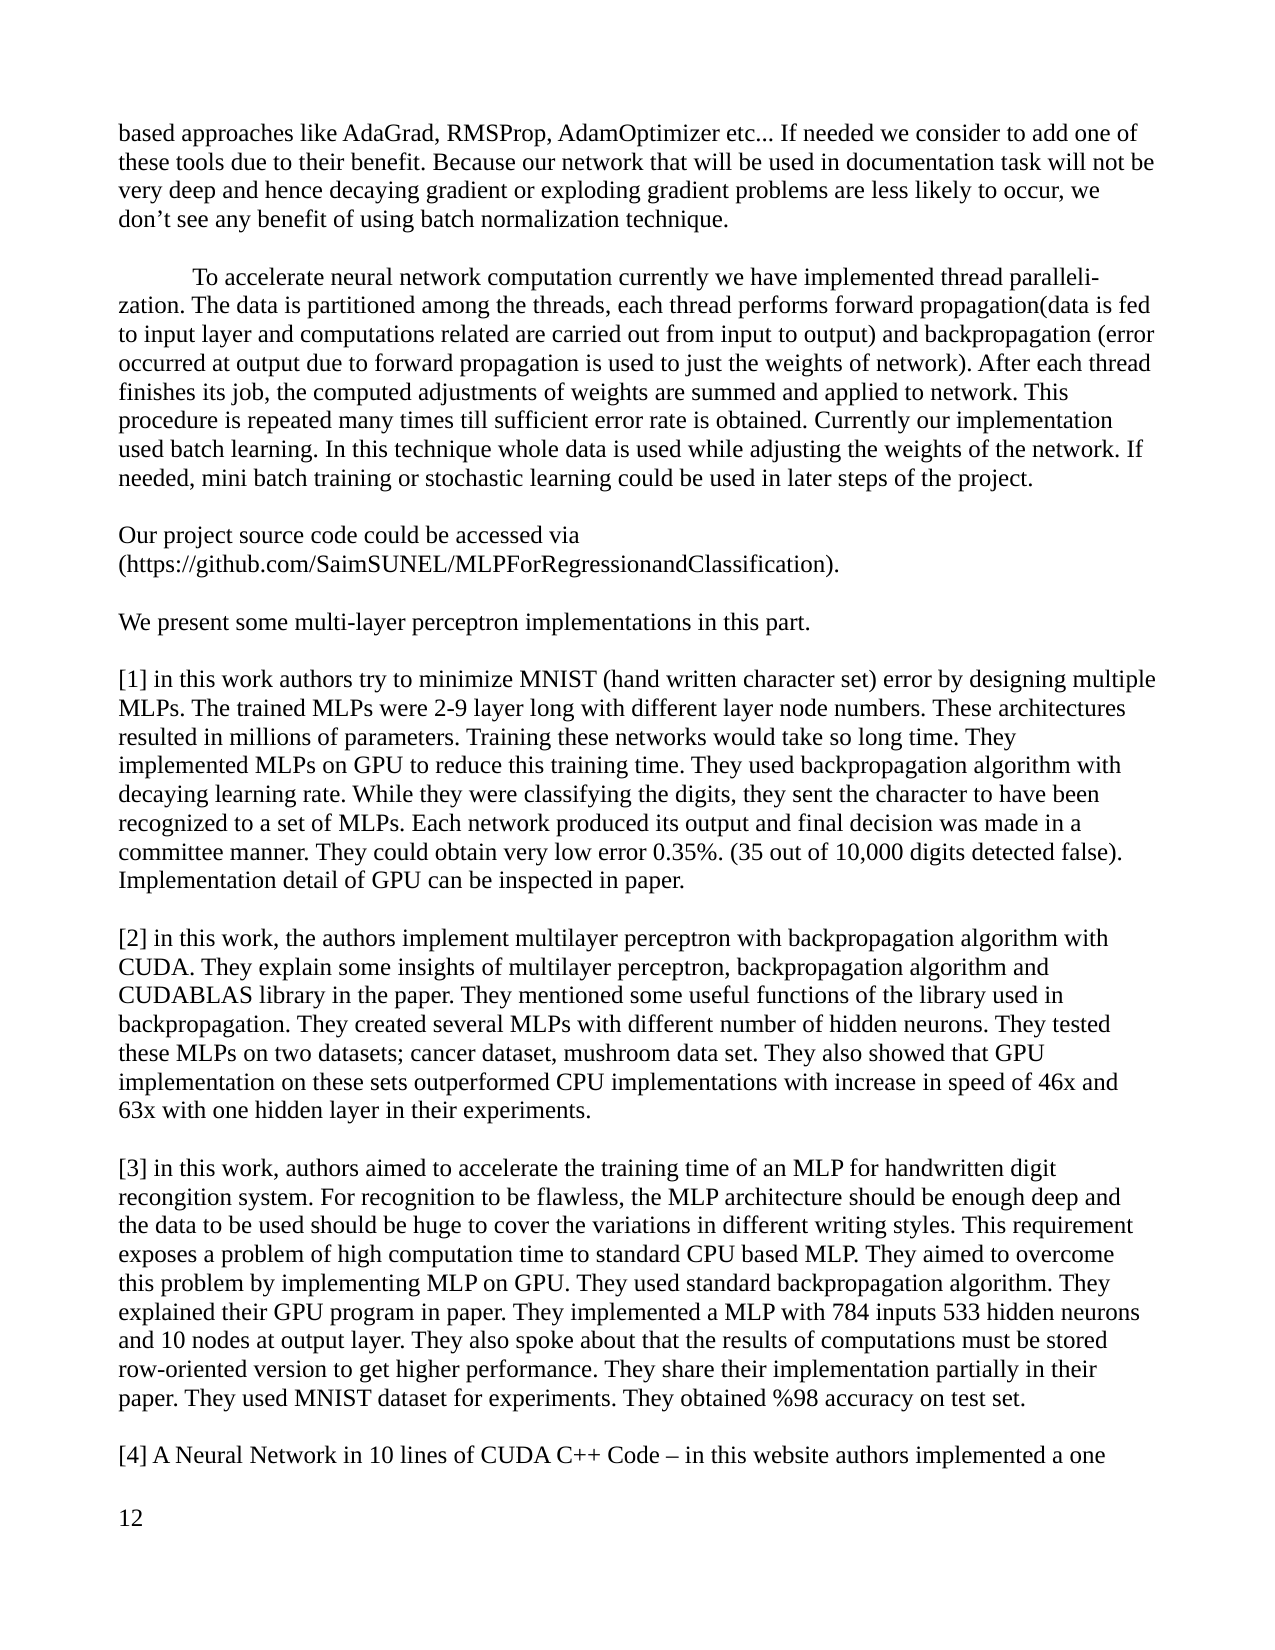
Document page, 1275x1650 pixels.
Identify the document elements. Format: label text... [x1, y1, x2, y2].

text occurred at output due to forward propagation is used to just the weights of network). After each thread [118, 348, 1157, 377]
text backpropagation. They created several MLPs with different number of hidden neurons. They tested [118, 1009, 1157, 1038]
text don’t see any benefit of using batch normalization technique. [118, 204, 1157, 233]
text [2] in this work, the authors implement multilayer perceptron with backpropagation algorithm with [118, 923, 1157, 952]
text [4] A Neural Network in 10 lines of CUDA C++ Code – in this website authors implemented a one [118, 1441, 1157, 1469]
text [1] in this work authors try to minimize MNIST (hand written character set) error by designing multiple [118, 664, 1157, 693]
text the data to be used should be huge to cover the variations in different writing styles. This requirement [118, 1211, 1157, 1239]
text recongition system. For recognition to be flawless, the MLP architecture should be enough deep and [118, 1182, 1157, 1211]
text needed, mini batch training or stochastic learning could be used in later steps of the project. [118, 463, 1157, 492]
text very deep and hence decaying gradient or exploding gradient problems are less likely to occur, we [118, 176, 1157, 204]
text explained their GPU program in paper. They implemented a MLP with 784 inputs 533 hidden neurons [118, 1297, 1157, 1326]
text exposes a problem of high computation time to standard CPU based MLP. They aimed to overcome [118, 1239, 1157, 1268]
text To accelerate neural network computation currently we have implemented thread paralleli- [118, 262, 1157, 291]
text paper. They used MNIST dataset for experiments. They obtained %98 accuracy on test set. [118, 1383, 1157, 1412]
text used batch learning. In this technique whole data is used while adjusting the weights of the network. If [118, 434, 1157, 463]
text finishes its job, the computed adjustments of weights are summed and applied to network. This [118, 377, 1157, 406]
text implemented MLPs on GPU to reduce this training time. They used backpropagation algorithm with [118, 751, 1157, 779]
text CUDA. They explain some insights of multilayer perceptron, backpropagation algorithm and CUDABLAS library in the paper. They mentioned some useful functions of the library used in [118, 952, 1157, 1009]
text Implementation detail of GPU can be inspected in paper. [118, 866, 1157, 894]
text MLPs. The trained MLPs were 2-9 layer long with different layer node numbers. These architectures [118, 693, 1157, 722]
text implementation on these sets outperformed CPU implementations with increase in speed of 46x and [118, 1067, 1157, 1096]
text decaying learning rate. While they were classifying the digits, they sent the character to have been [118, 779, 1157, 808]
text recognized to a set of MLPs. Each network produced its output and final decision was made in a [118, 808, 1157, 837]
text these MLPs on two datasets; cancer dataset, mushroom data set. They also showed that GPU [118, 1038, 1157, 1067]
text zation. The data is partitioned among the threads, each thread performs forward propagation(data is fed [118, 291, 1157, 319]
text 63x with one hidden layer in their experiments. [118, 1096, 1157, 1124]
text We present some multi-layer perceptron implementations in this part. [118, 607, 1157, 636]
text to input layer and computations related are carried out from input to output) and backpropagation (error [118, 319, 1157, 348]
text this problem by implementing MLP on GPU. They used standard backpropagation algorithm. They [118, 1268, 1157, 1297]
text [3] in this work, authors aimed to accelerate the training time of an MLP for handwritten digit [118, 1153, 1157, 1182]
text based approaches like AdaGrad, RMSProp, AdamOptimizer etc... If needed we consider to add one of [118, 118, 1157, 147]
text row-oriented version to get higher performance. They share their implementation partially in their [118, 1354, 1157, 1383]
text resulted in millions of parameters. Training these networks would take so long time. They [118, 722, 1157, 751]
text these tools due to their benefit. Because our network that will be used in documentation task will not be [118, 147, 1157, 176]
text and 10 nodes at output layer. They also spoke about that the results of computations must be stored [118, 1326, 1157, 1354]
text procedure is repeated many times till sufficient error rate is obtained. Currently our implementation [118, 406, 1157, 434]
text committee manner. They could obtain very low error 0.35%. (35 out of 10,000 digits detected false). [118, 837, 1157, 866]
text Our project source code could be accessed via (https://github.com/SaimSUNEL/MLPForRegressionandClassification). [118, 521, 1157, 578]
